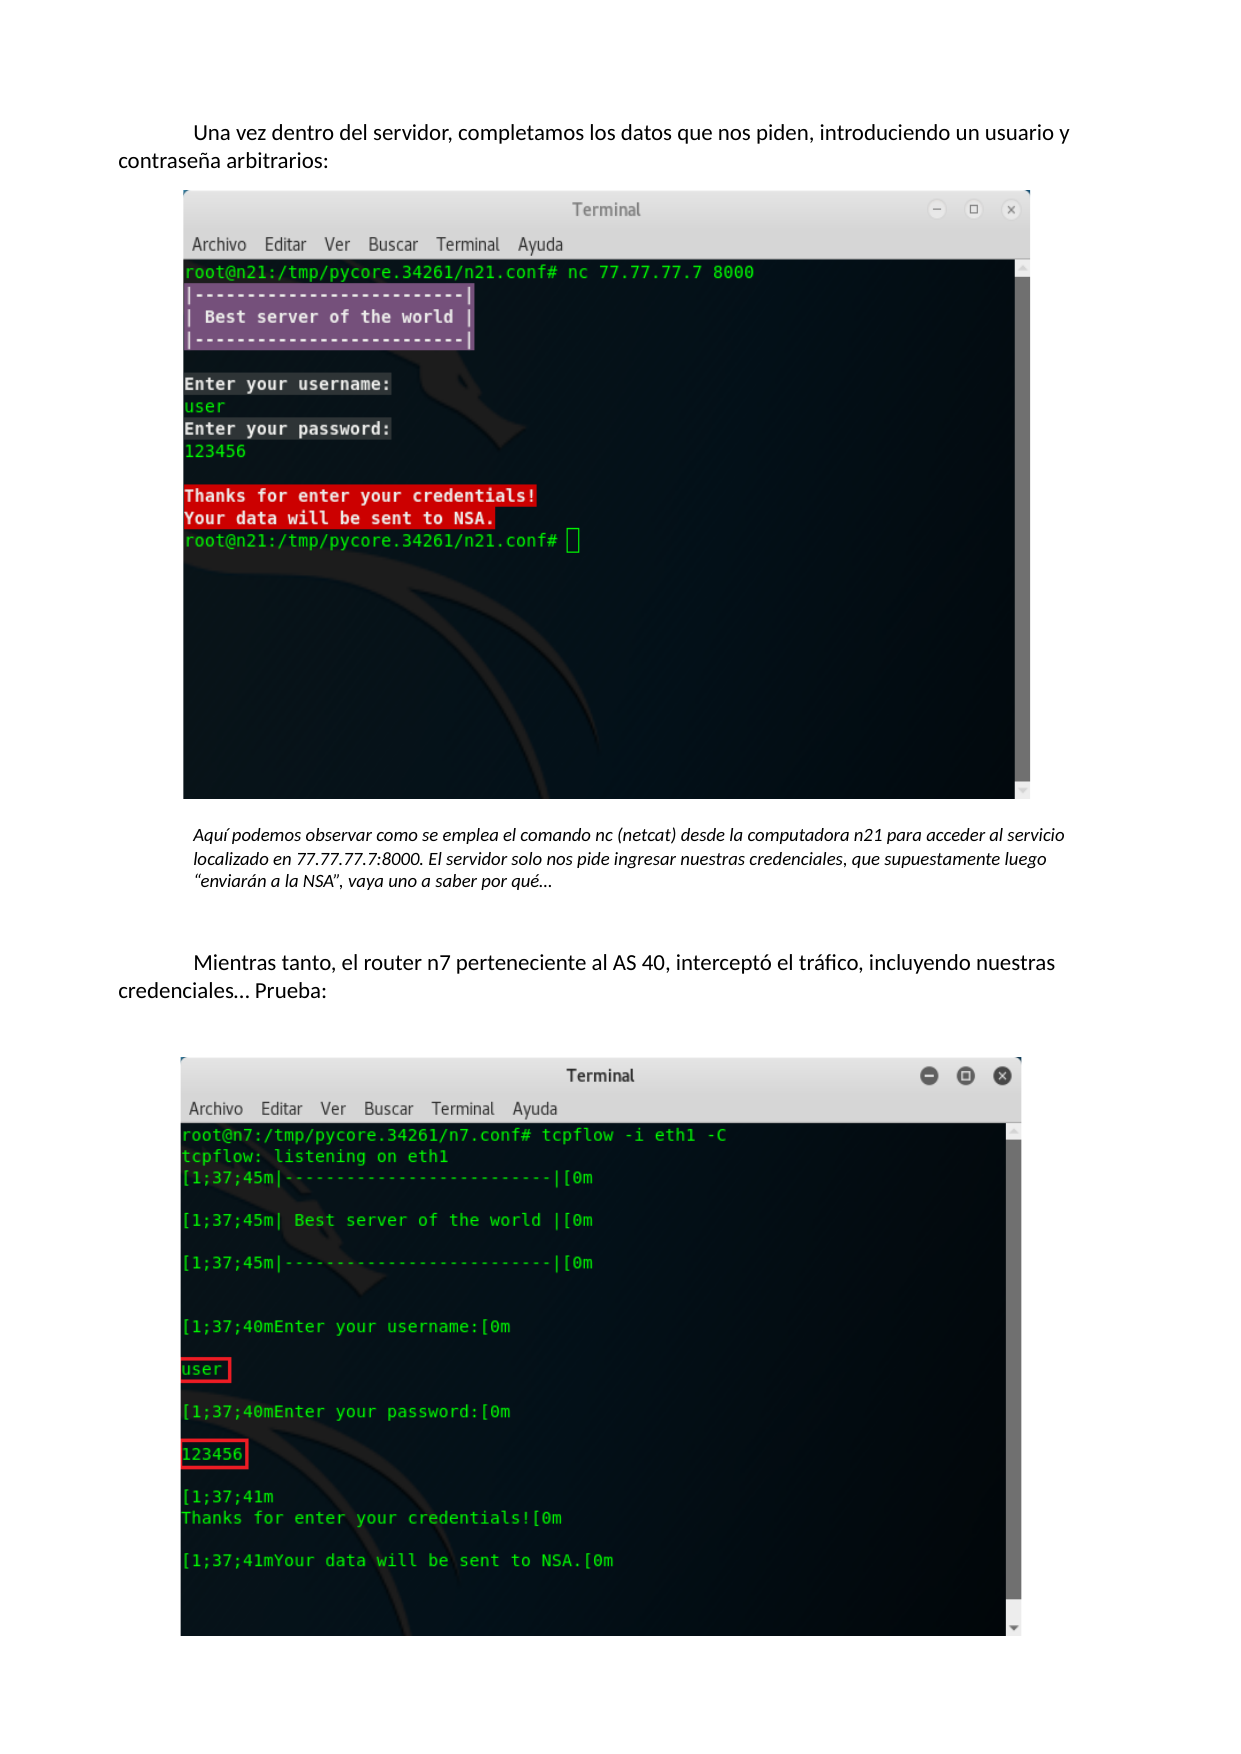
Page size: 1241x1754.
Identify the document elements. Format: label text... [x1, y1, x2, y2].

picture [180, 1057, 1022, 1636]
text Mientras tanto, el router n7 perteneciente al AS 40, interceptó el tráfico, incluyendo nuestras credenciales… Prueba: [118, 948, 1122, 1004]
picture [183, 190, 1031, 799]
text Aquí podemos observar como se emplea el comando nc (netcat) desde la computadora n21 para acceder al servicio localizado en 77.77.77.7:8000. El servidor solo nos pide ingresar nuestras credenciales, que supuestamente luego “enviarán a la NSA”, vaya uno a saber por qué… [118, 819, 1122, 892]
text Una vez dentro del servidor, completamos los datos que nos piden, introduciendo un usuario y contraseña arbitrarios: [118, 118, 1122, 174]
